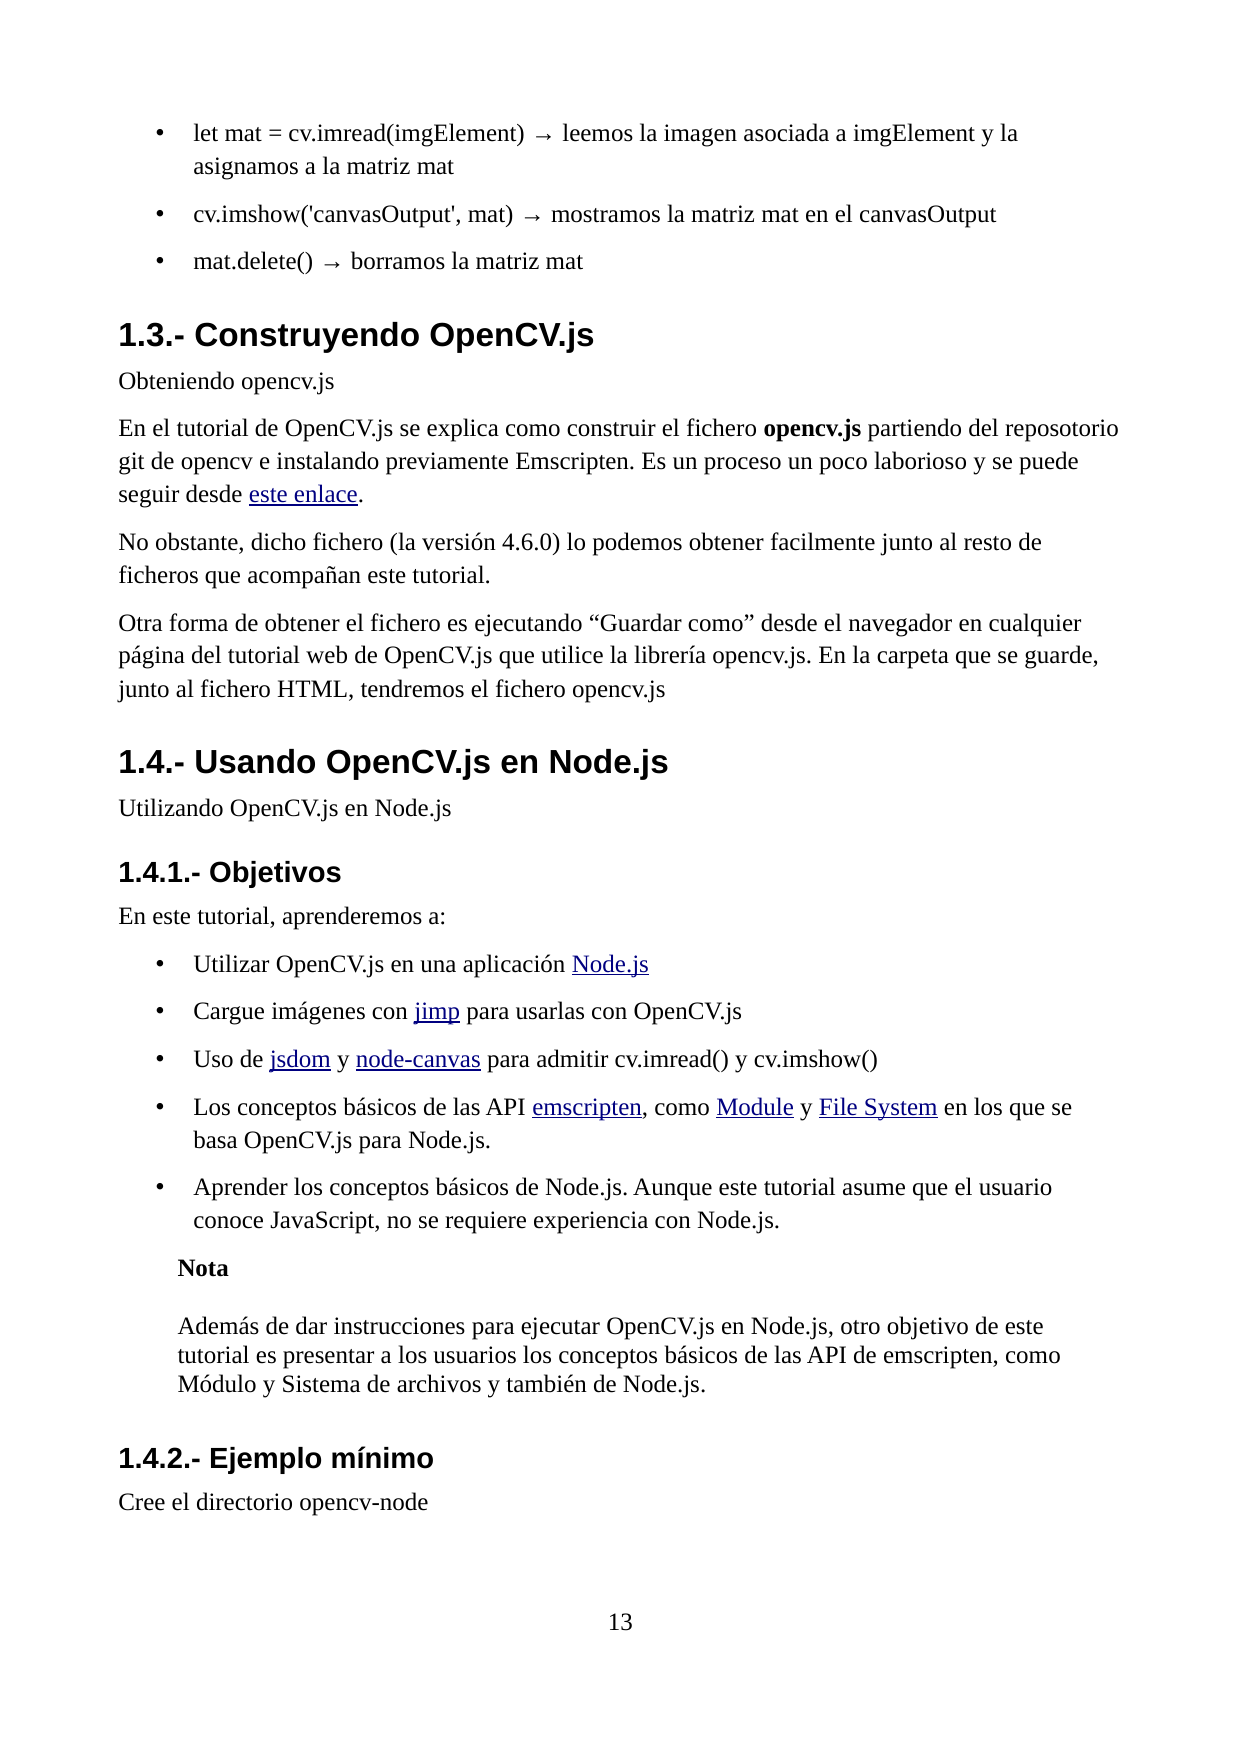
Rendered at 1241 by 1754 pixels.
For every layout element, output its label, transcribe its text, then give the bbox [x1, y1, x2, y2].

text Cree el directorio opencv-node [118, 1487, 1122, 1516]
text En el tutorial de OpenCV.js se explica como construir el fichero opencv.js partiendo del reposotorio git de opencv e instalando previamente Emscripten. Es un proceso un poco laborioso y se puede seguir desde este enlace. [118, 413, 1122, 508]
list Los conceptos básicos de las API emscripten, como Module y File System en los que se basa OpenCV.js para Node.js. [156, 1092, 1122, 1153]
text No obstante, dicho fichero (la versión 4.6.0) lo podemos obtener facilmente junto al resto de ficheros que acompañan este tutorial. [118, 527, 1122, 589]
subtitle Objetivos [118, 855, 1122, 889]
subtitle Usando OpenCV.js en Node.js [118, 742, 1122, 781]
text Obteniendo opencv.js [118, 366, 1122, 394]
list Cargue imágenes con jimp para usarlas con OpenCV.js [156, 996, 1122, 1025]
subtitle Construyendo OpenCV.js [118, 315, 1122, 353]
list let mat = cv.imread(imgElement) → leemos la imagen asociada a imgElement y la asignamos a la matriz mat [156, 118, 1122, 180]
list Aprender los conceptos básicos de Node.js. Aunque este tutorial asume que el usuario conoce JavaScript, no se requiere experiencia con Node.js. [156, 1172, 1122, 1234]
list cv.imshow('canvasOutput', mat) → mostramos la matriz mat en el canvasOutput [156, 199, 1122, 227]
text Otra forma de obtener el fichero es ejecutando “Guardar como” desde el navegador en cualquier página del tutorial web de OpenCV.js que utilice la librería opencv.js. En la carpeta que se guarde, junto al fichero HTML, tendremos el fichero opencv.js [118, 608, 1122, 702]
list mat.delete() → borramos la matriz mat [156, 246, 1122, 275]
text Nota [177, 1253, 1063, 1282]
text Utilizando OpenCV.js en Node.js [118, 793, 1122, 822]
text En este tutorial, aprenderemos a: [118, 901, 1122, 930]
list Utilizar OpenCV.js en una aplicación Node.js [156, 949, 1122, 978]
text Además de dar instrucciones para ejecutar OpenCV.js en Node.js, otro objetivo de este tutorial es presentar a los usuarios los conceptos básicos de las API de emscripten, como Módulo y Sistema de archivos y también de Node.js. [177, 1311, 1063, 1397]
subtitle Ejemplo mínimo [118, 1441, 1122, 1475]
list Uso de jsdom y node-canvas para admitir cv.imread() y cv.imshow() [156, 1044, 1122, 1073]
